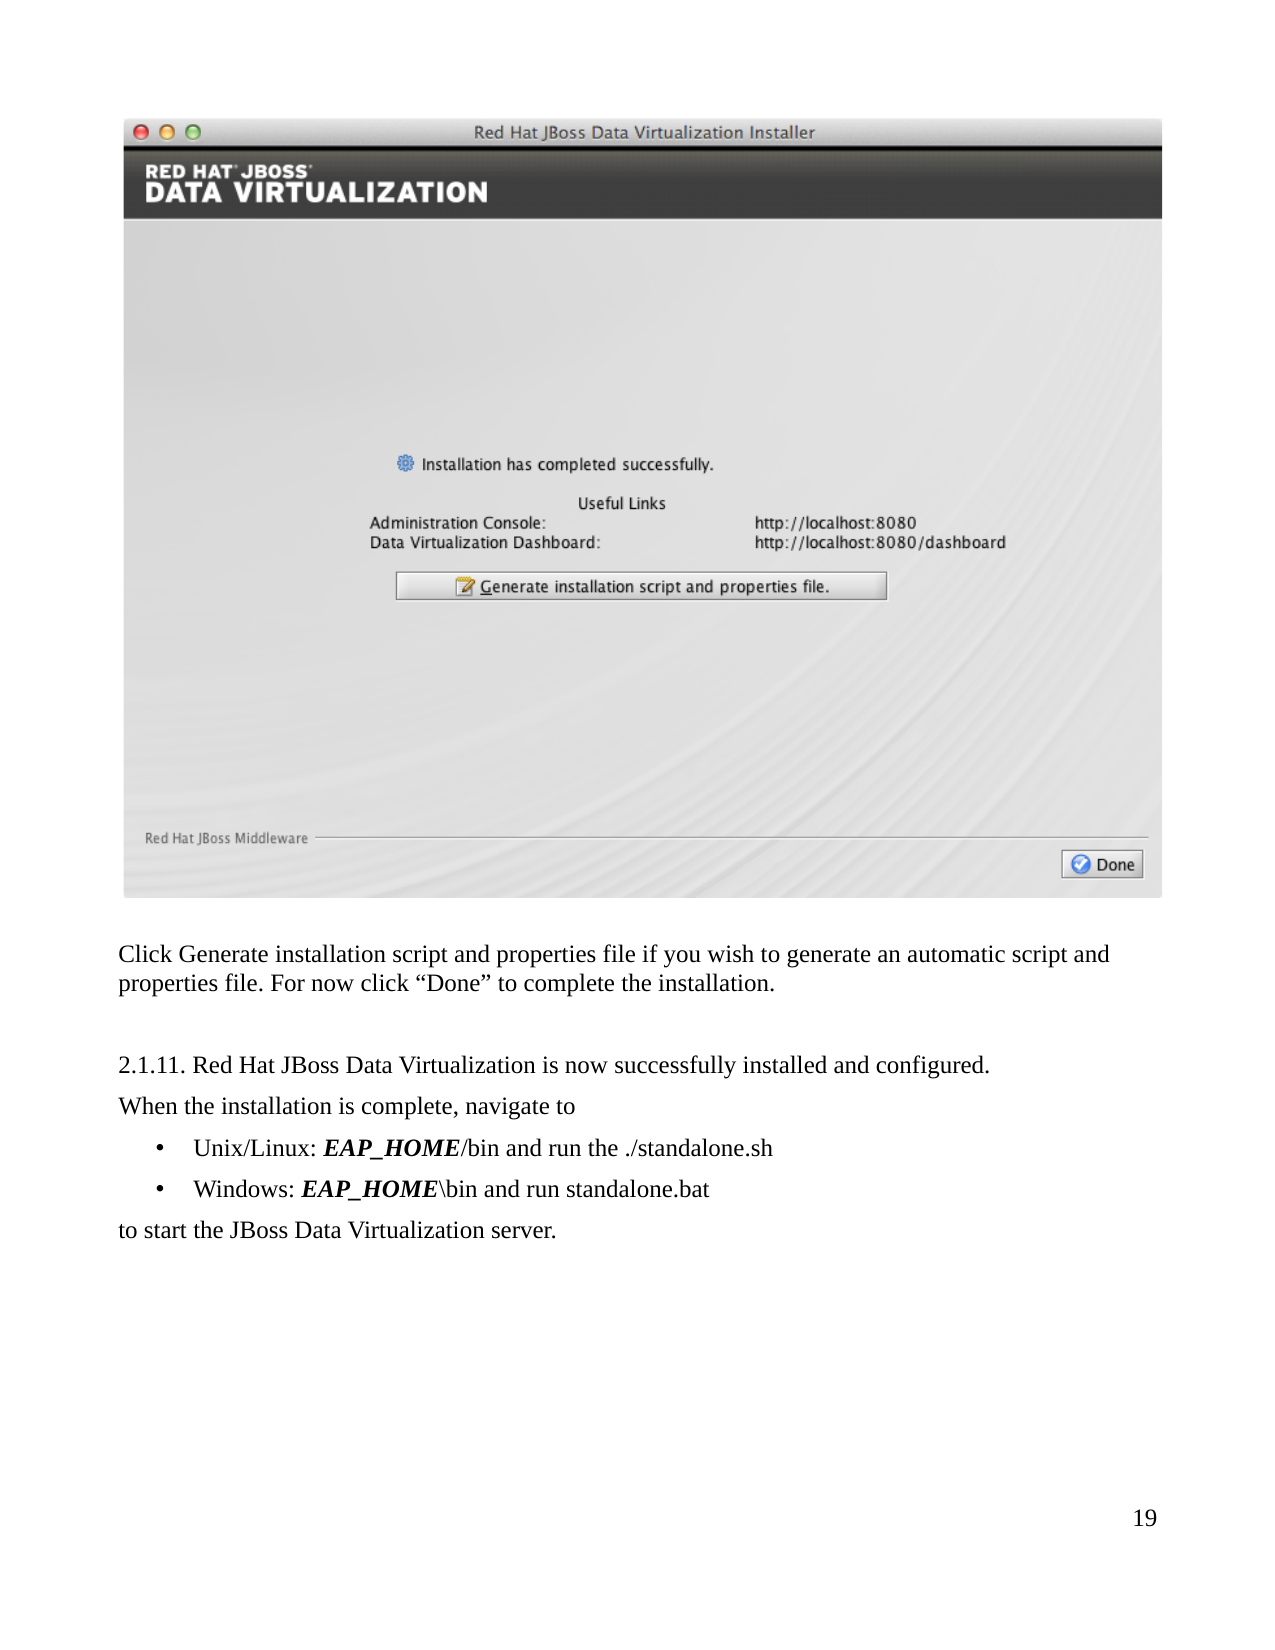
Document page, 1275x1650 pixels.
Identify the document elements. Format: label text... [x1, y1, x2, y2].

text When the installation is complete, navigate to [118, 1091, 1157, 1120]
text Click Generate installation script and properties file if you wish to generate an automatic script and properties file. For now click “Done” to complete the installation. [118, 939, 1157, 996]
list Unix/Linux: EAP_HOME/bin and run the ./standalone.sh [156, 1133, 1157, 1161]
list Windows: EAP_HOME\bin and run standalone.bat [156, 1174, 1157, 1203]
text 2.1.11. Red Hat JBoss Data Virtualization is now successfully installed and configured. [118, 1050, 1157, 1079]
text to start the JBoss Data Virtualization server. [118, 1215, 1157, 1244]
picture [123, 118, 1163, 898]
